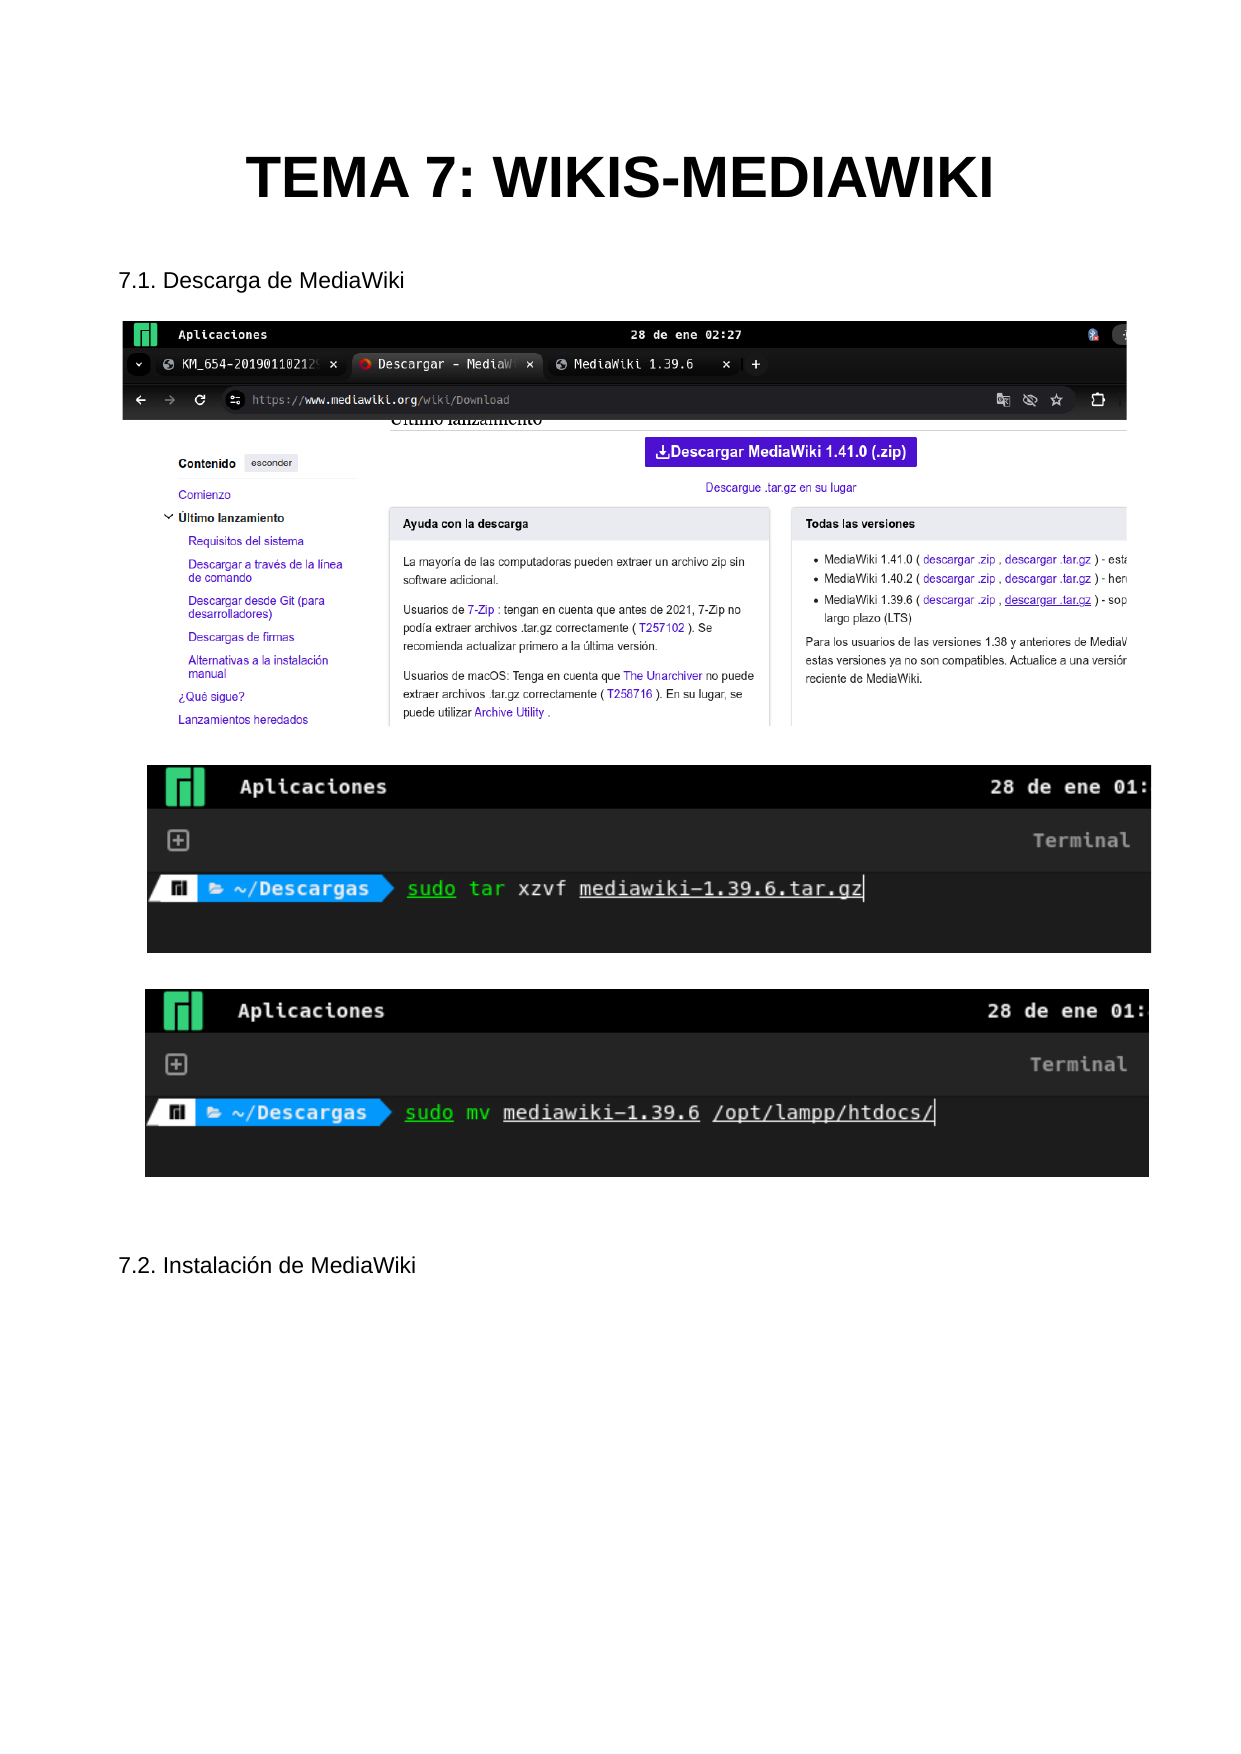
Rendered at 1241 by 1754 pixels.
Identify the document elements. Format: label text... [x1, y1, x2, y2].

list Descarga de MediaWiki [118, 267, 1122, 1233]
picture [145, 989, 1149, 1177]
picture [122, 321, 1127, 726]
title TEMA 7: WIKIS-MEDIAWIKI [118, 143, 1122, 210]
list Instalación de MediaWiki [118, 1252, 1122, 1278]
picture [147, 765, 1152, 953]
